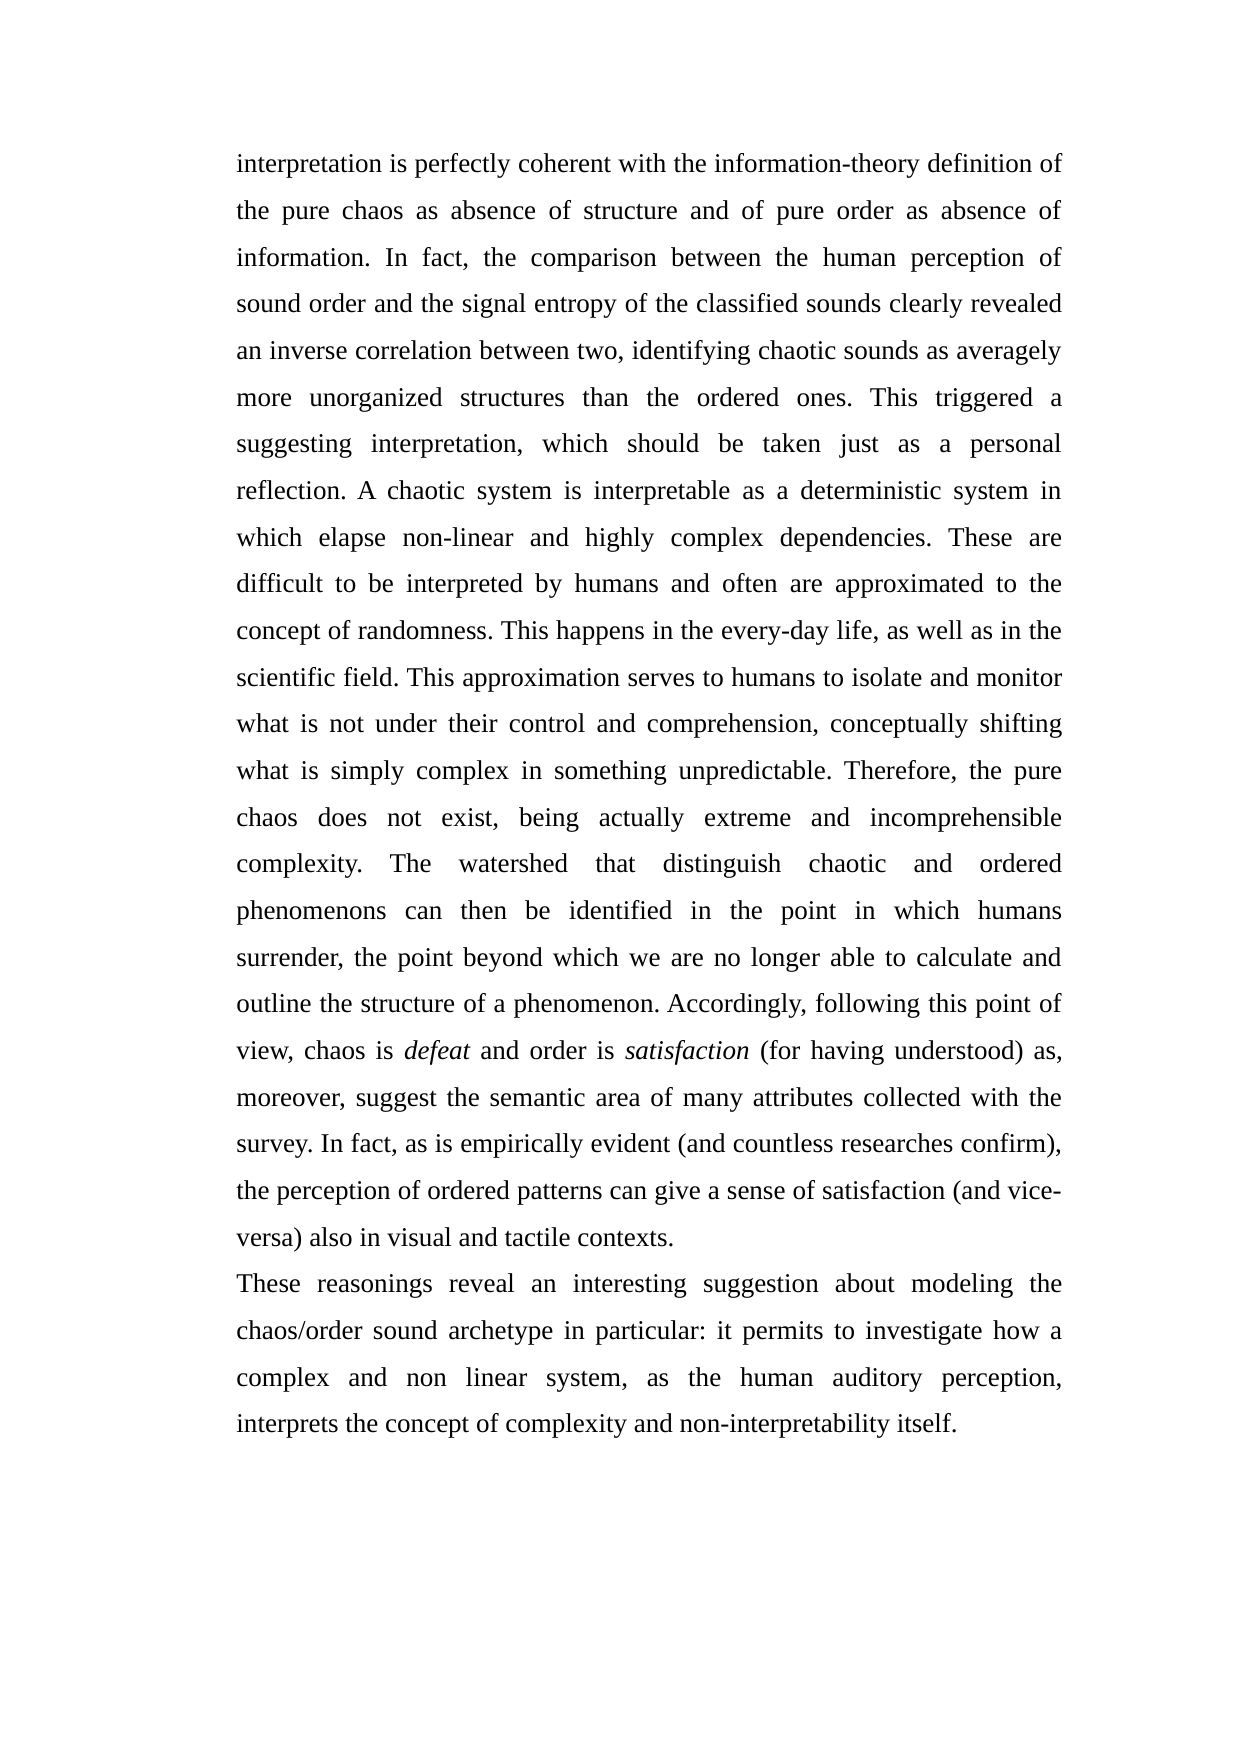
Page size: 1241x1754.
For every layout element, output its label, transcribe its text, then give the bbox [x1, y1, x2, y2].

text interpretation is perfectly coherent with the information-theory definition of the pure chaos as absence of structure and of pure order as absence of information. In fact, the comparison between the human perception of sound order and the signal entropy of the classified sounds clearly revealed an inverse correlation between two, identifying chaotic sounds as averagely more unorganized structures than the ordered ones. This triggered a suggesting interpretation, which should be taken just as a personal reflection. A chaotic system is interpretable as a deterministic system in which elapse non-linear and highly complex dependencies. These are difficult to be interpreted by humans and often are approximated to the concept of randomness. This happens in the every-day life, as well as in the scientific field. This approximation serves to humans to isolate and monitor what is not under their control and comprehension, conceptually shifting what is simply complex in something unpredictable. Therefore, the pure chaos does not exist, being actually extreme and incomprehensible complexity. The watershed that distinguish chaotic and ordered phenomenons can then be identified in the point in which humans surrender, the point beyond which we are no longer able to calculate and outline the structure of a phenomenon. Accordingly, following this point of view, chaos is defeat and order is satisfaction (for having understood) as, moreover, suggest the semantic area of many attributes collected with the survey. In fact, as is empirically evident (and countless researches confirm), the perception of ordered patterns can give a sense of satisfaction (and vice-versa) also in visual and tactile contexts. [236, 148, 1063, 1252]
text These reasonings reveal an interesting suggestion about modeling the chaos/order sound archetype in particular: it permits to investigate how a complex and non linear system, as the human auditory perception, interprets the concept of complexity and non-interpretability itself. [236, 1268, 1063, 1439]
